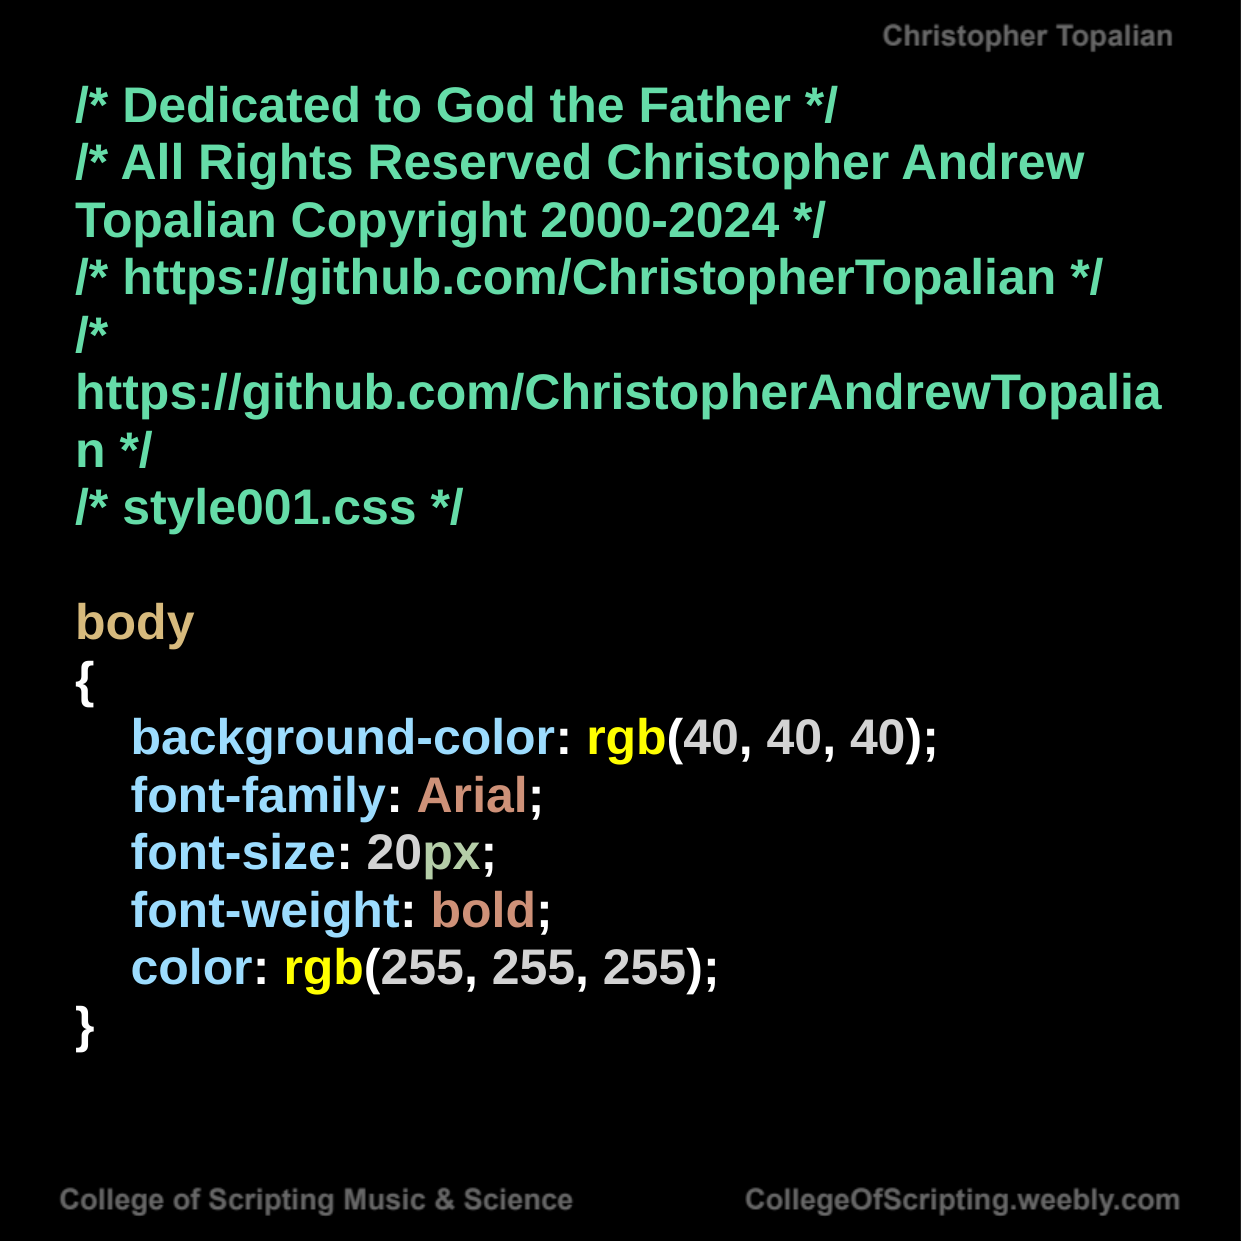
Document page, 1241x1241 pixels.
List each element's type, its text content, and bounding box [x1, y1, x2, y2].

text body [75, 592, 1166, 650]
text { [75, 650, 1166, 707]
text /* https://github.com/ChristopherTopalian */ [75, 247, 1166, 305]
text color: rgb(255, 255, 255); [75, 937, 1166, 995]
text } [75, 995, 1166, 1052]
text /* Dedicated to God the Father */ [75, 75, 1166, 132]
text /* style001.css */ [75, 477, 1166, 535]
text background-color: rgb(40, 40, 40); [75, 707, 1166, 765]
text /* https://github.com/ChristopherAndrewTopalian */ [75, 305, 1166, 477]
text /* All Rights Reserved Christopher Andrew Topalian Copyright 2000-2024 */ [75, 132, 1166, 247]
text font-family: Arial; [75, 765, 1166, 822]
text font-weight: bold; [75, 880, 1166, 937]
text font-size: 20px; [75, 822, 1166, 880]
